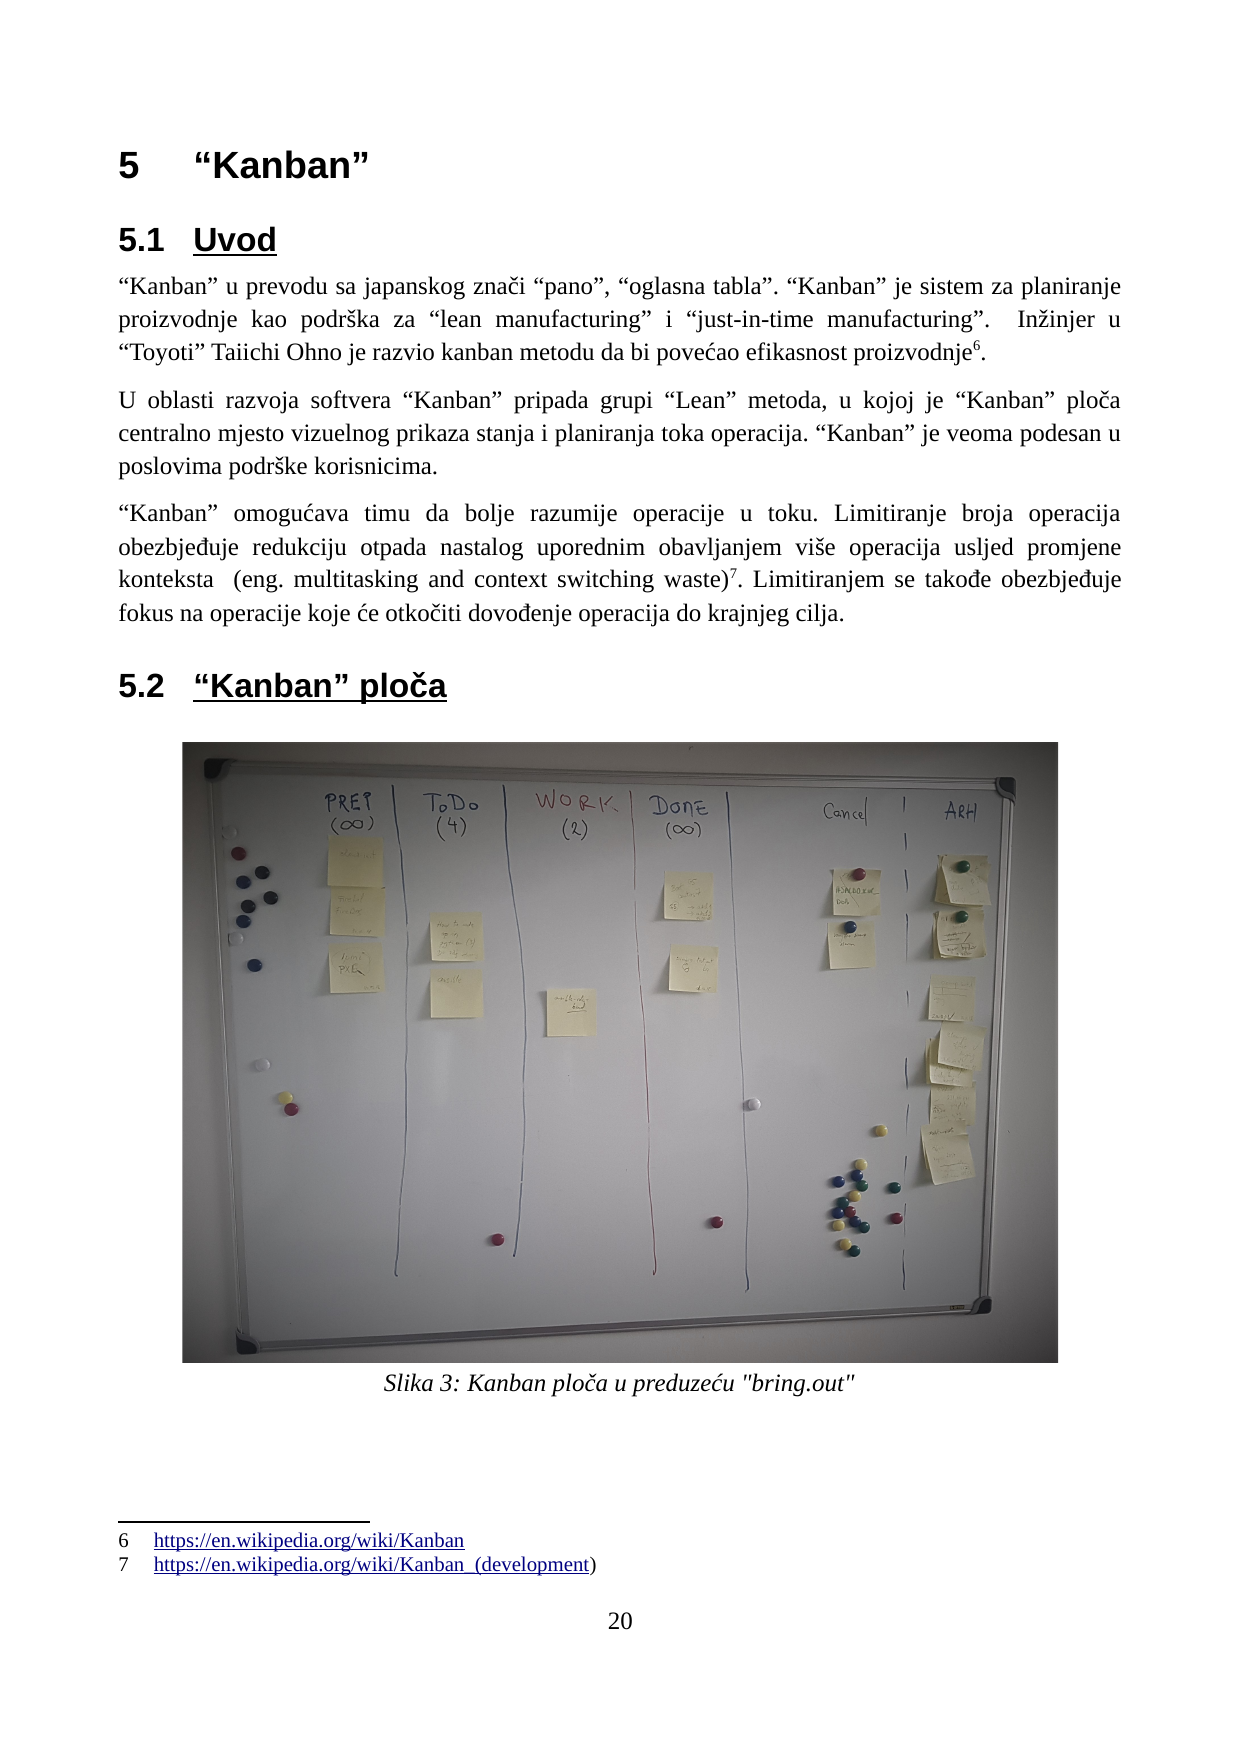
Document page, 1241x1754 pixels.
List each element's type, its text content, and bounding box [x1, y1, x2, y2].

subtitle “Kanban” ploča [118, 666, 1122, 705]
subtitle “Kanban” [118, 143, 1122, 187]
text https://en.wikipedia.org/wiki/Kanban_(development) [118, 1552, 1122, 1576]
text U oblasti razvoja softvera “Kanban” pripada grupi “Lean” metoda, u kojoj je “Kanban” ploča centralno mjesto vizuelnog prikaza stanja i planiranja toka operacija. “Kanban” je veoma podesan u poslovima podrške korisnicima. [118, 385, 1122, 480]
text Slika 3: Kanban ploča u preduzeću "bring.out" [182, 1363, 1058, 1397]
text “Kanban” omogućava timu da bolje razumije operacije u toku. Limitiranje broja operacija obezbjeđuje redukciju otpada nastalog uporednim obavljanjem više operacija usljed promjene konteksta (eng. multitasking and context switching waste). Limitiranjem se takođe obezbjeđuje fokus na operacije koje će otkočiti dovođenje operacija do krajnjeg cilja. [118, 498, 1122, 626]
text https://en.wikipedia.org/wiki/Kanban [118, 1528, 1122, 1552]
subtitle Uvod [118, 220, 1122, 259]
text “Kanban” u prevodu sa japanskog znači “pano”, “oglasna tabla”. “Kanban” je sistem za planiranje proizvodnje kao podrška za “lean manufacturing” i “just-in-time manufacturing”. Inžinjer u “Toyoti” Taiichi Ohno je razvio kanban metodu da bi povećao efikasnost proizvodnje. [118, 271, 1122, 366]
picture [182, 742, 1059, 1363]
